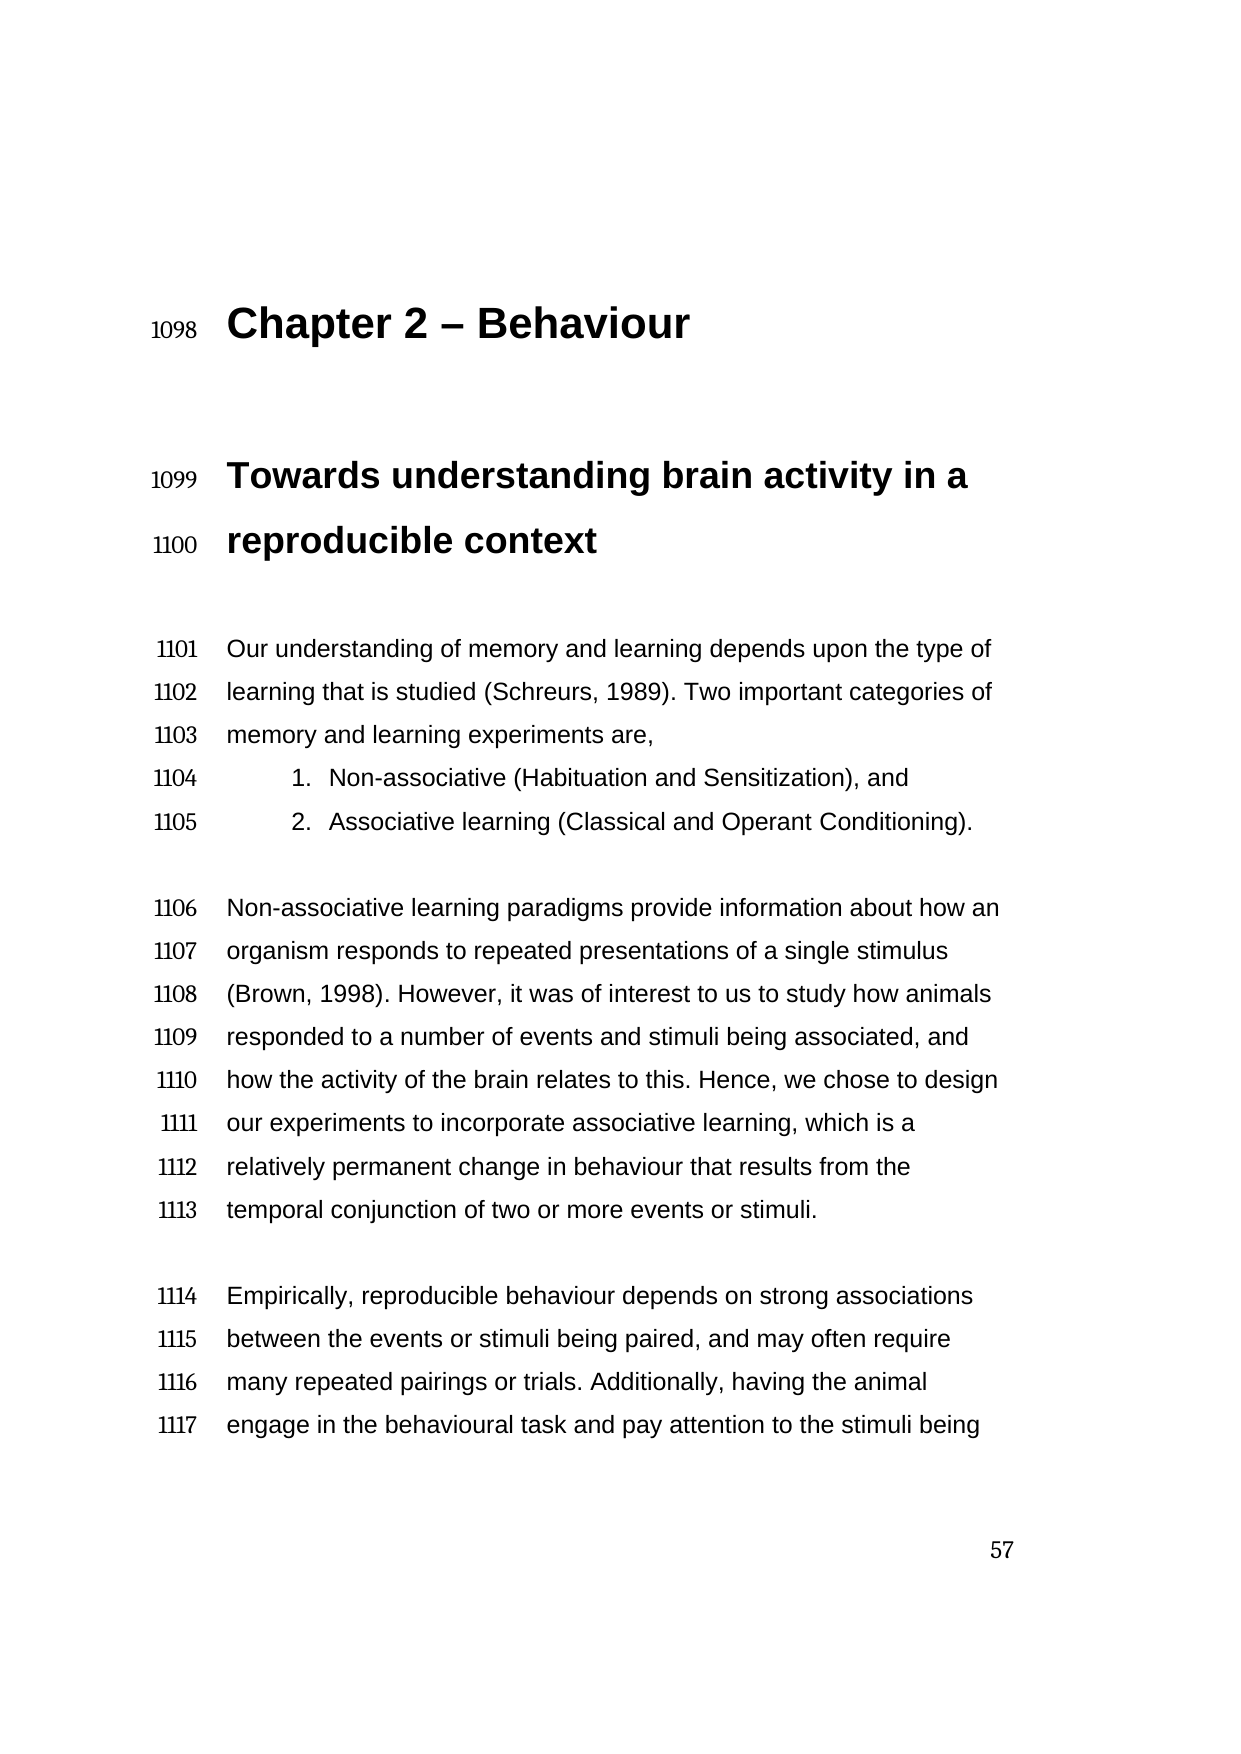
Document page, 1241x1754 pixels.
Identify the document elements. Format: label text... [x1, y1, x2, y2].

subtitle Chapter 2 – Behaviour [226, 297, 1014, 347]
text Our understanding of memory and learning depends upon the type of learning that is studied (Schreurs, 1989)⁠. Two important categories of memory and learning experiments are, [226, 634, 1014, 749]
list Associative learning (Classical and Operant Conditioning). [291, 807, 1014, 835]
text Non-associative learning paradigms provide information about how an organism responds to repeated presentations of a single stimulus (Brown, 1998)⁠. However, it was of interest to us to study how animals responded to a number of events and stimuli being associated, and how the activity of the brain relates to this. Hence, we chose to design our experiments to incorporate associative learning, which is a relatively permanent change in behaviour that results from the temporal conjunction of two or more events or stimuli. [226, 893, 1014, 1223]
text Empirically, reproducible behaviour depends on strong associations between the events or stimuli being paired, and may often require many repeated pairings or trials. Additionally, having the animal engage in the behavioural task and pay attention to the stimuli being [226, 1281, 1014, 1439]
subtitle Towards understanding brain activity in a reproducible context [226, 453, 1014, 561]
list Non-associative (Habituation and Sensitization), and [291, 763, 1014, 792]
